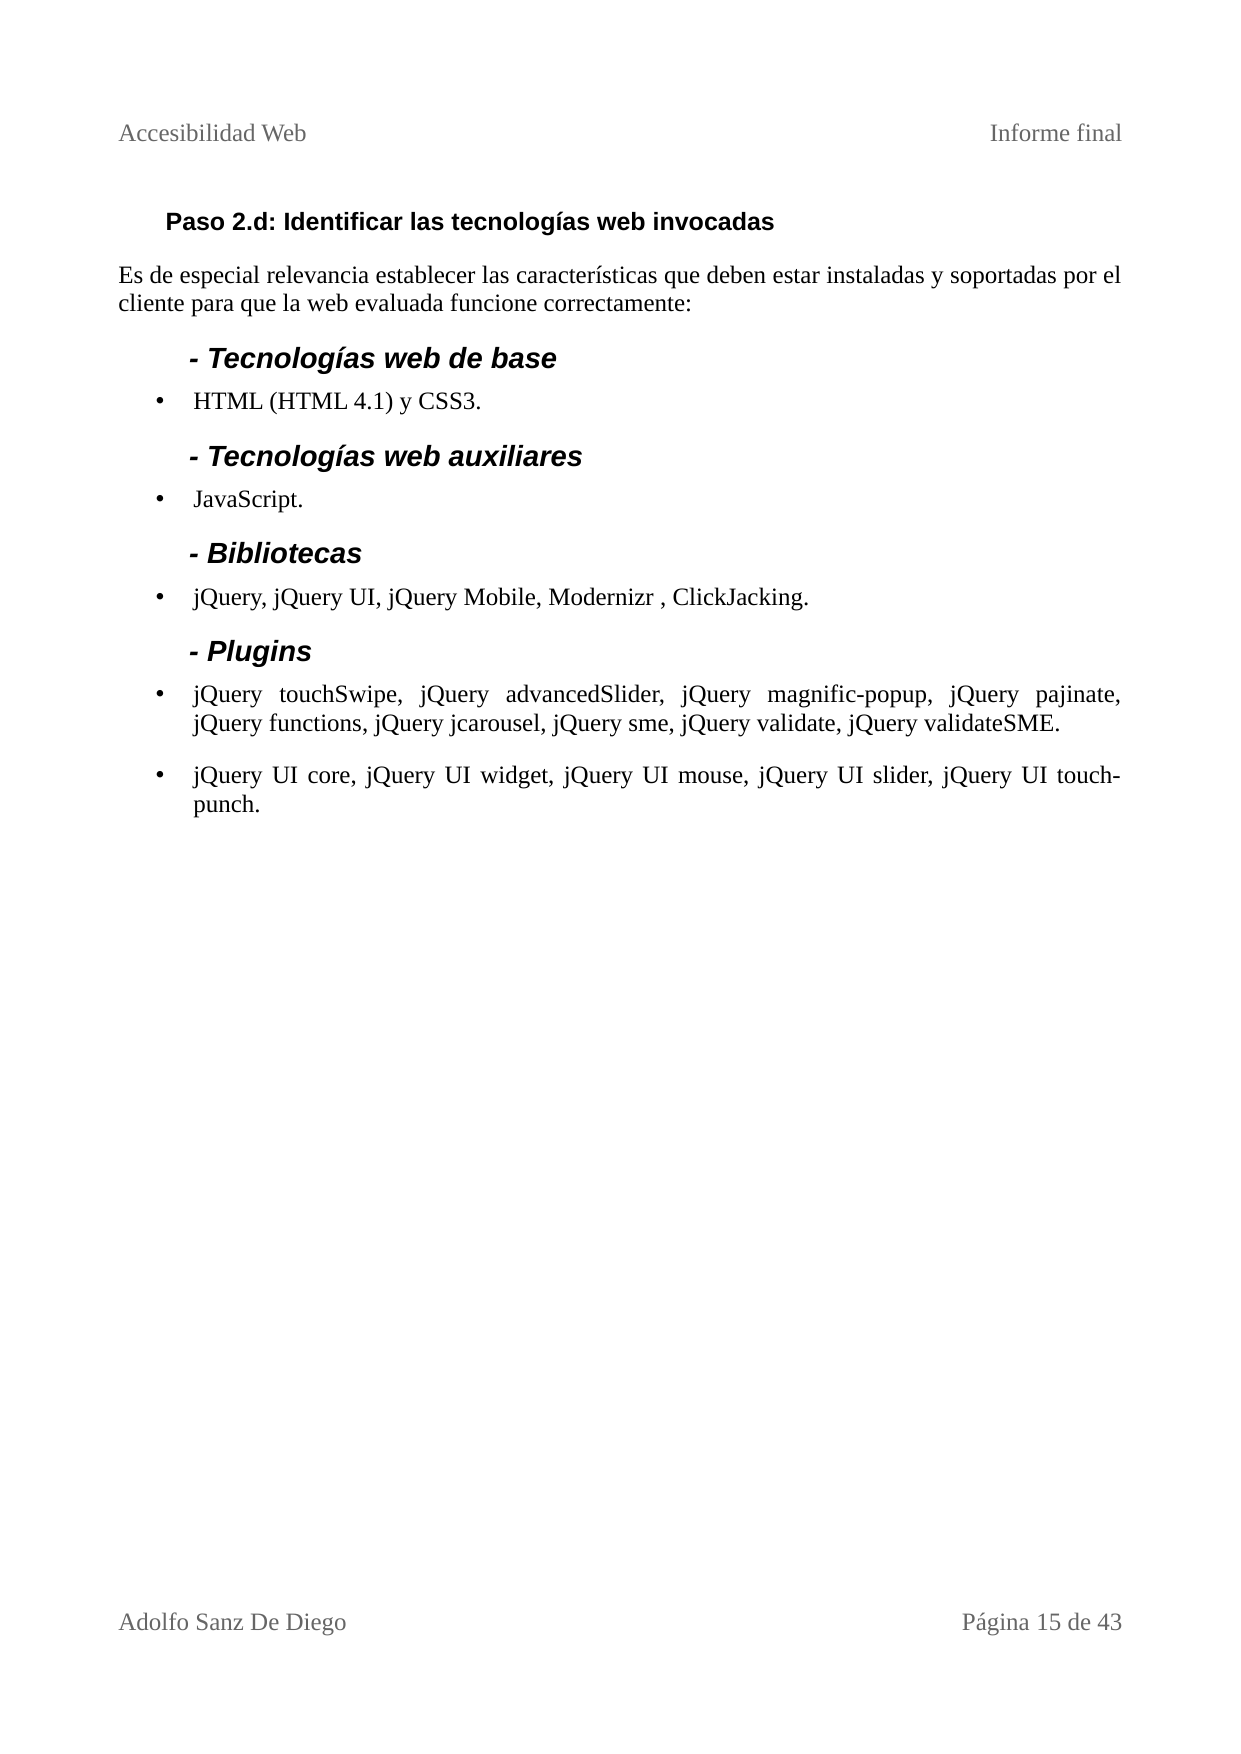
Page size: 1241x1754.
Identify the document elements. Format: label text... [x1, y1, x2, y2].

subtitle Paso 2.d: Identificar las tecnologías web invocadas [165, 207, 1122, 236]
subtitle Plugins [189, 634, 1122, 668]
subtitle Tecnologías web de base [189, 341, 1122, 374]
list HTML (HTML 4.1) y CSS3. [156, 386, 1122, 415]
list jQuery, jQuery UI, jQuery Mobile, Modernizr , ClickJacking. [156, 582, 1122, 610]
subtitle Bibliotecas [189, 536, 1122, 570]
text Es de especial relevancia establecer las características que deben estar instaladas y soportadas por el cliente para que la web evaluada funcione correctamente: [118, 260, 1122, 317]
list jQuery touchSwipe, jQuery advancedSlider, jQuery magnific-popup, jQuery pajinate, jQuery functions, jQuery jcarousel, jQuery sme, jQuery validate, jQuery validateSME. [156, 679, 1122, 737]
list JavaScript. [156, 484, 1122, 513]
list jQuery UI core, jQuery UI widget, jQuery UI mouse, jQuery UI slider, jQuery UI touch-punch. [156, 761, 1122, 818]
subtitle Tecnologías web auxiliares [189, 439, 1122, 472]
